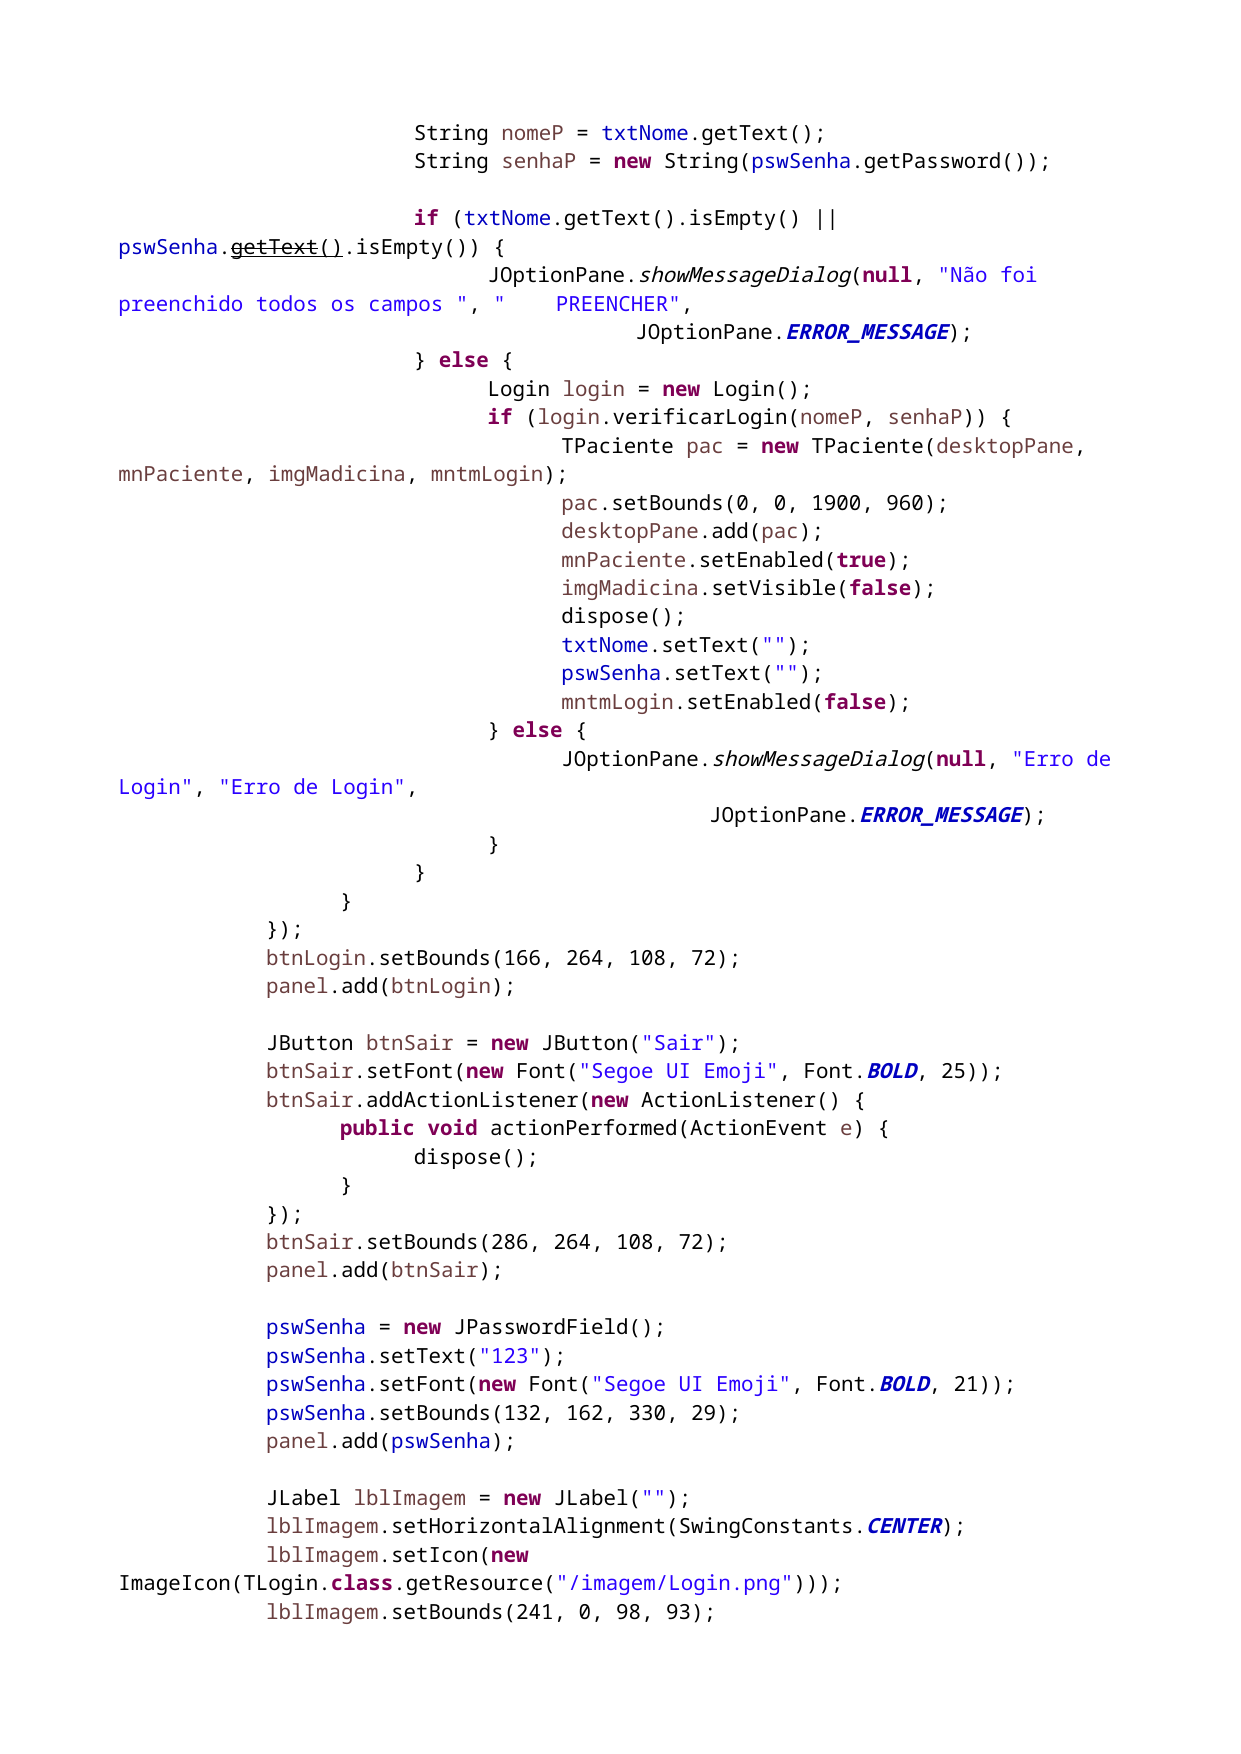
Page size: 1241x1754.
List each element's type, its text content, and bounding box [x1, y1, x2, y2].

text if (txtNome.getText().isEmpty() || pswSenha.getText().isEmpty()) { [118, 203, 1122, 260]
text txtNome.setText(""); [118, 630, 1122, 658]
text JOptionPane.showMessageDialog(null, "Não foi preenchido todos os campos ", " PREENCHER", [118, 260, 1122, 317]
text } [118, 857, 1122, 886]
text desktopPane.add(pac); [118, 516, 1122, 545]
text String senhaP = new String(pswSenha.getPassword()); [118, 147, 1122, 175]
text JOptionPane.showMessageDialog(null, "Erro de Login", "Erro de Login", [118, 744, 1122, 801]
text TPaciente pac = new TPaciente(desktopPane, mnPaciente, imgMadicina, mntmLogin); [118, 431, 1122, 488]
text lblImagem.setBounds(241, 0, 98, 93); [118, 1597, 1122, 1625]
text } else { [118, 715, 1122, 744]
text dispose(); [118, 602, 1122, 630]
text pswSenha.setFont(new Font("Segoe UI Emoji", Font.BOLD, 21)); [118, 1369, 1122, 1398]
text mnPaciente.setEnabled(true); [118, 545, 1122, 573]
text pac.setBounds(0, 0, 1900, 960); [118, 488, 1122, 516]
text }); [118, 914, 1122, 943]
text } [118, 829, 1122, 857]
text mntmLogin.setEnabled(false); [118, 687, 1122, 715]
text pswSenha.setBounds(132, 162, 330, 29); [118, 1398, 1122, 1426]
text } else { [118, 346, 1122, 374]
text pswSenha.setText(""); [118, 658, 1122, 687]
text imgMadicina.setVisible(false); [118, 573, 1122, 602]
text pswSenha.setText("123"); [118, 1341, 1122, 1369]
text panel.add(pswSenha); [118, 1426, 1122, 1455]
text pswSenha = new JPasswordField(); [118, 1312, 1122, 1341]
text JLabel lblImagem = new JLabel(""); [118, 1483, 1122, 1512]
text } [118, 886, 1122, 914]
text lblImagem.setHorizontalAlignment(SwingConstants.CENTER); [118, 1512, 1122, 1540]
text dispose(); [118, 1142, 1122, 1170]
text lblImagem.setIcon(new ImageIcon(TLogin.class.getResource("/imagem/Login.png"))); [118, 1540, 1122, 1597]
text btnSair.addActionListener(new ActionListener() { [118, 1085, 1122, 1113]
text panel.add(btnSair); [118, 1256, 1122, 1284]
text }); [118, 1199, 1122, 1227]
text JButton btnSair = new JButton("Sair"); [118, 1028, 1122, 1057]
text Login login = new Login(); [118, 374, 1122, 402]
text JOptionPane.ERROR_MESSAGE); [118, 801, 1122, 829]
text } [118, 1170, 1122, 1199]
text public void actionPerformed(ActionEvent e) { [118, 1113, 1122, 1142]
text btnSair.setFont(new Font("Segoe UI Emoji", Font.BOLD, 25)); [118, 1057, 1122, 1085]
text if (login.verificarLogin(nomeP, senhaP)) { [118, 402, 1122, 431]
text btnSair.setBounds(286, 264, 108, 72); [118, 1227, 1122, 1256]
text panel.add(btnLogin); [118, 971, 1122, 1000]
text btnLogin.setBounds(166, 264, 108, 72); [118, 943, 1122, 971]
text JOptionPane.ERROR_MESSAGE); [118, 317, 1122, 346]
text String nomeP = txtNome.getText(); [118, 118, 1122, 147]
